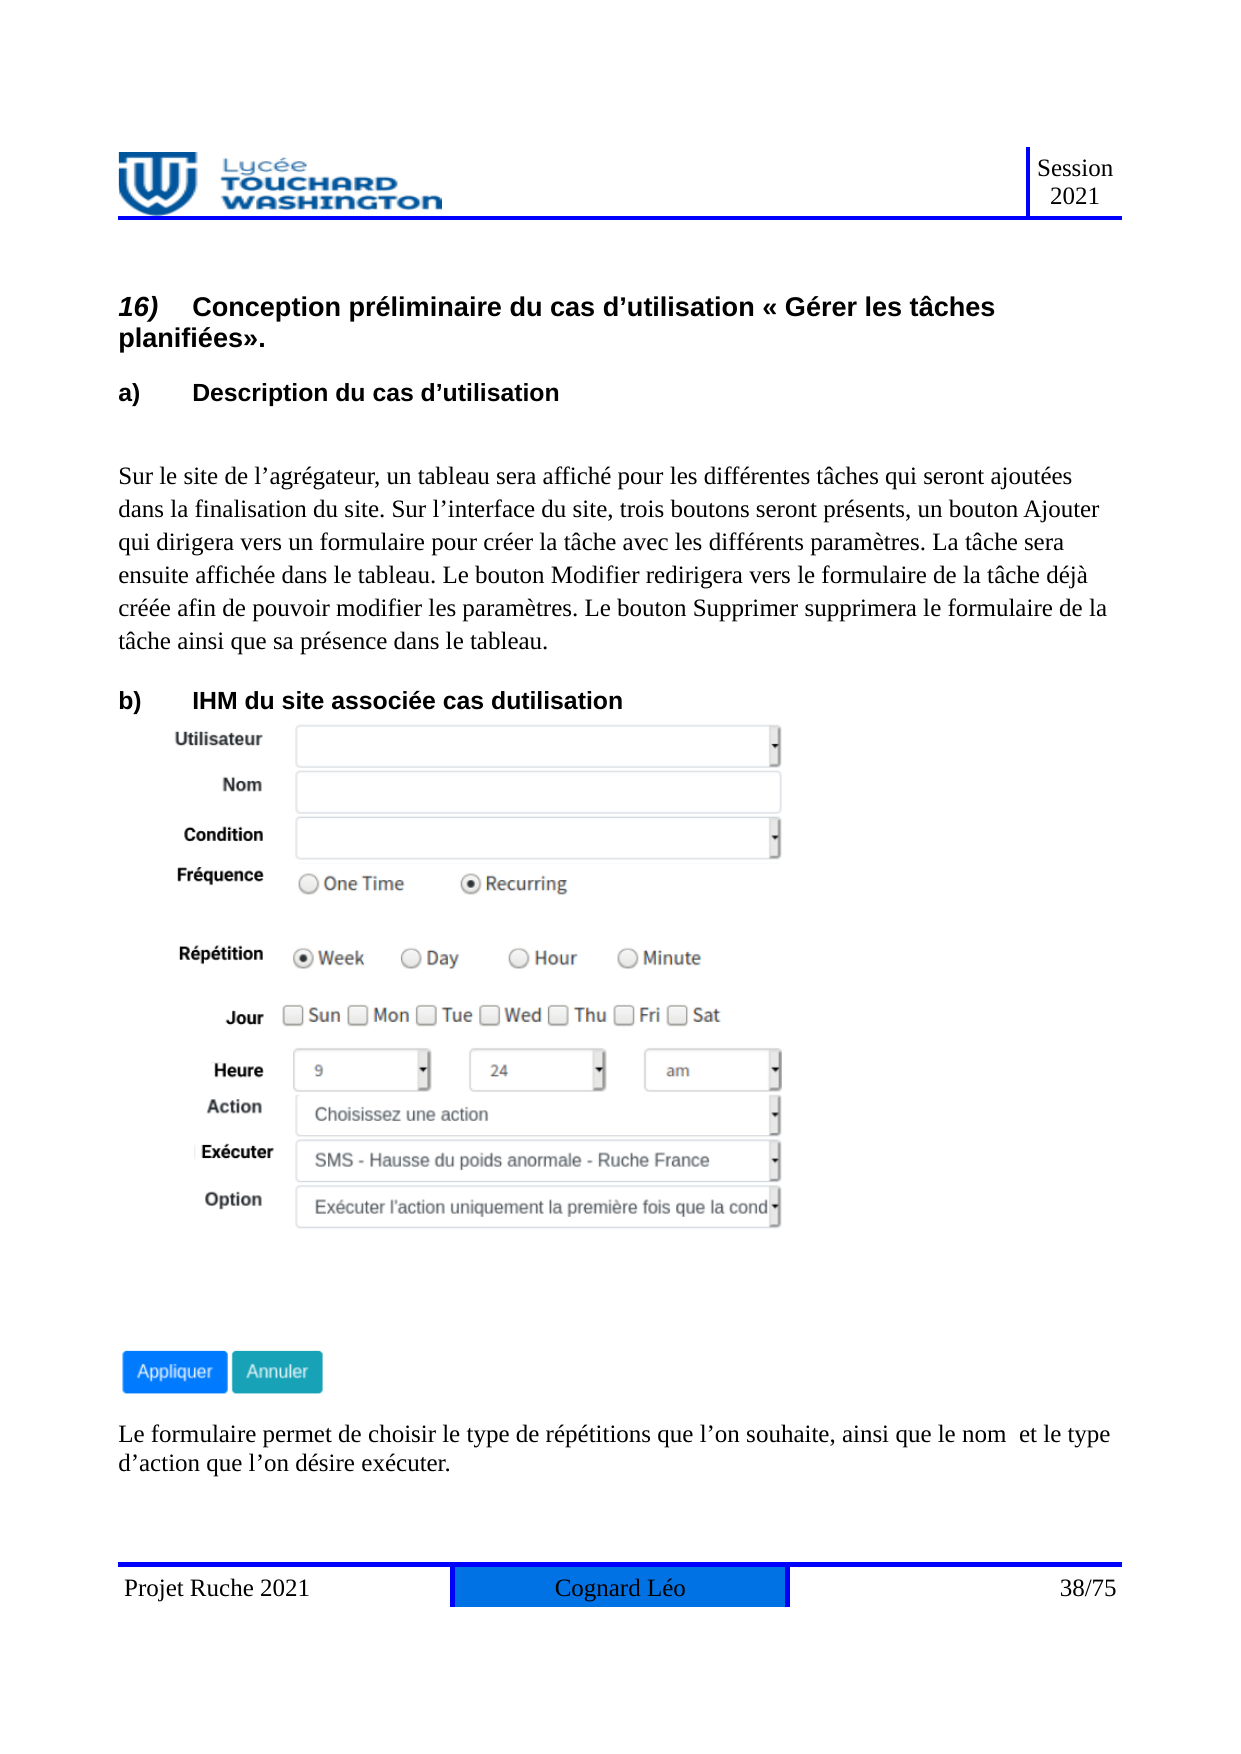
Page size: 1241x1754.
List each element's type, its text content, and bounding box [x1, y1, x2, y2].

picture [118, 720, 782, 1400]
subtitle IHM du site associée cas dutilisation [118, 686, 1122, 714]
text Le formulaire permet de choisir le type de répétitions que l’on souhaite, ainsi que le nom et le type d’action que l’on désire exécuter. [118, 1419, 1122, 1476]
text Sur le site de l’agrégateur, un tableau sera affiché pour les différentes tâches qui seront ajoutées dans la finalisation du site. Sur l’interface du site, trois boutons seront présents, un bouton Ajouter qui dirigera vers un formulaire pour créer la tâche avec les différents paramètres. La tâche sera ensuite affichée dans le tableau. Le bouton Modifier redirigera vers le formulaire de la tâche déjà créée afin de pouvoir modifier les paramètres. Le bouton Supprimer supprimera le formulaire de la tâche ainsi que sa présence dans le tableau. [118, 461, 1122, 655]
picture [118, 152, 442, 216]
subtitle Description du cas d’utilisation [118, 378, 1122, 407]
subtitle Conception préliminaire du cas d’utilisation « Gérer les tâches planifiées». [118, 290, 1122, 353]
